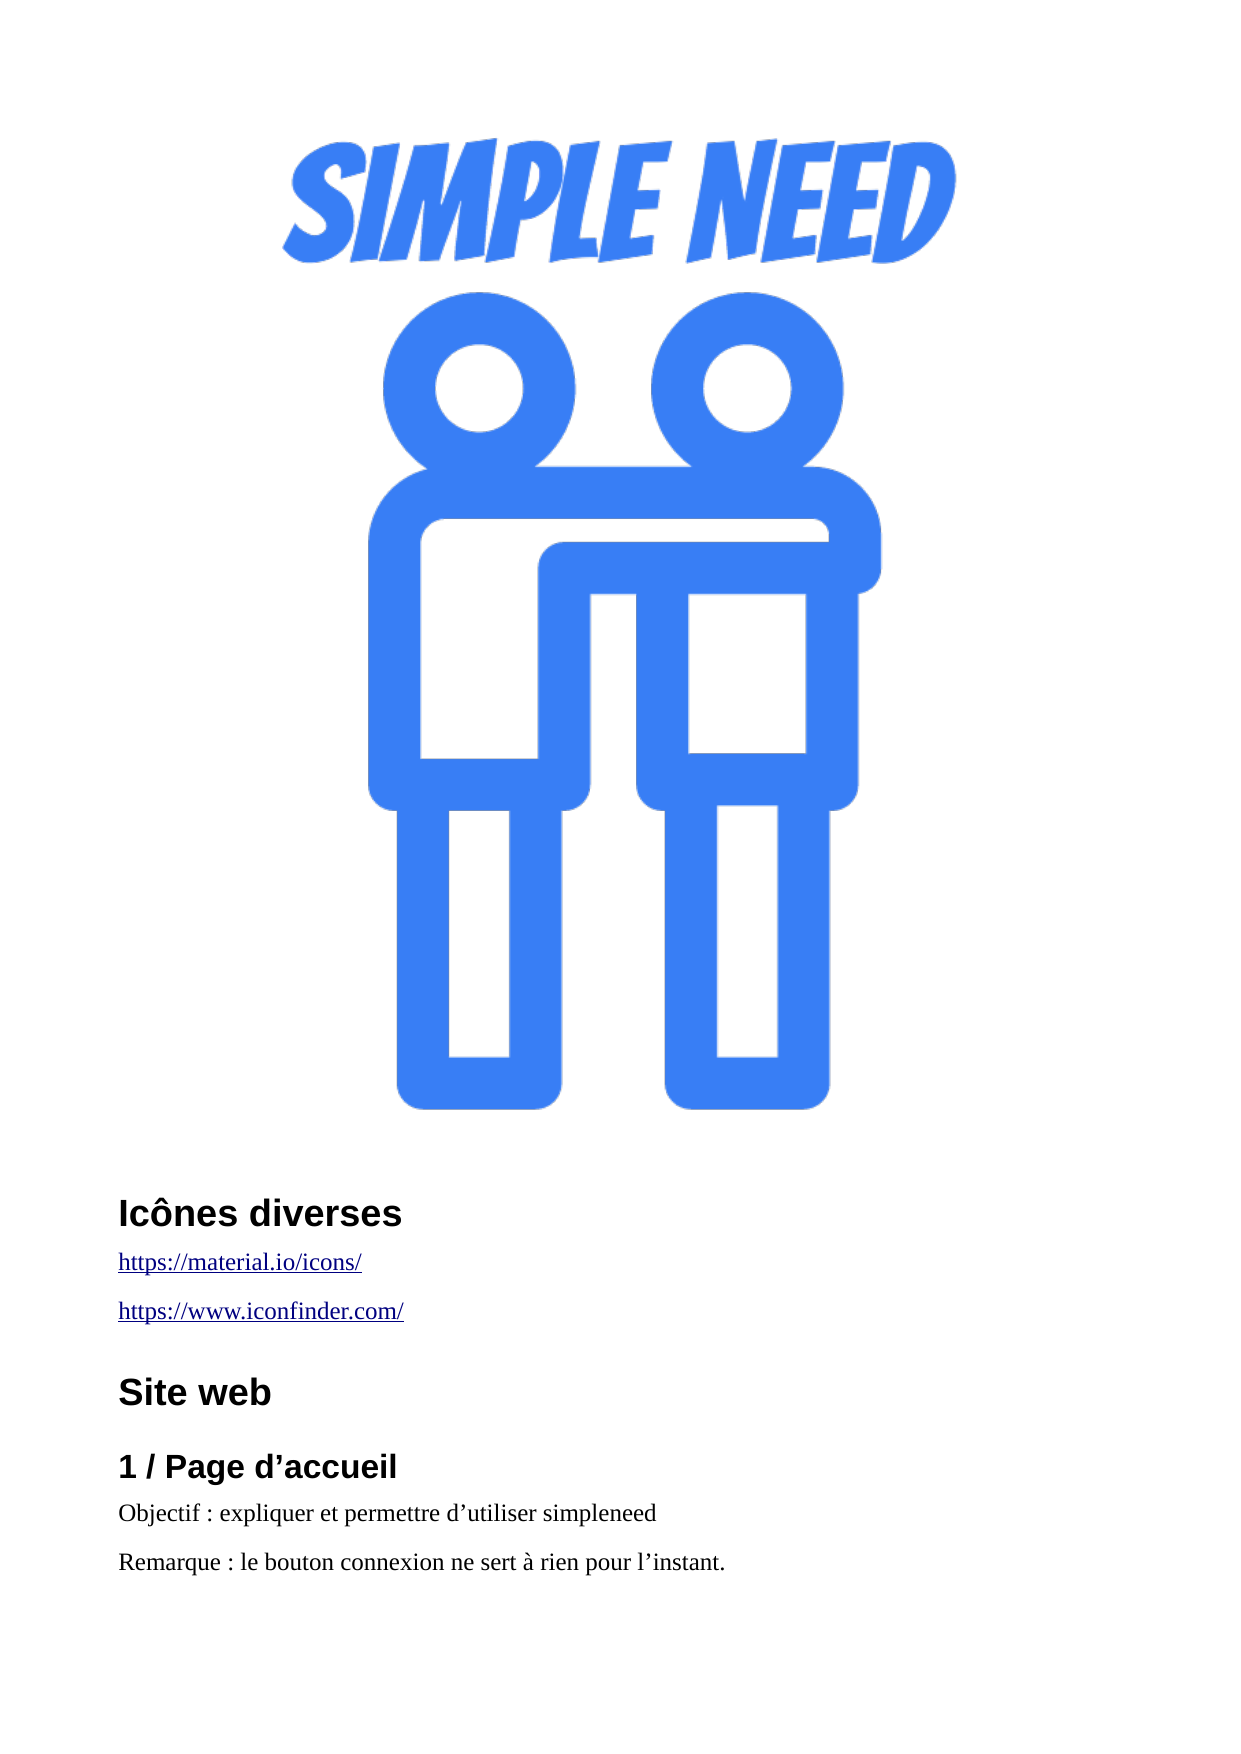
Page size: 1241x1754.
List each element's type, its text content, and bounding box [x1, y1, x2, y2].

text https://material.io/icons/ [118, 1247, 1122, 1276]
text https://www.iconfinder.com/ [118, 1296, 1122, 1324]
text Objectif : expliquer et permettre d’utiliser simpleneed [118, 1498, 1122, 1527]
subtitle Site web [118, 1370, 1122, 1413]
subtitle Icônes diverses [118, 1191, 1122, 1234]
picture [282, 118, 959, 1111]
text Remarque : le bouton connexion ne sert à rien pour l’instant. [118, 1547, 1122, 1576]
subtitle 1 / Page d’accueil [118, 1447, 1122, 1486]
